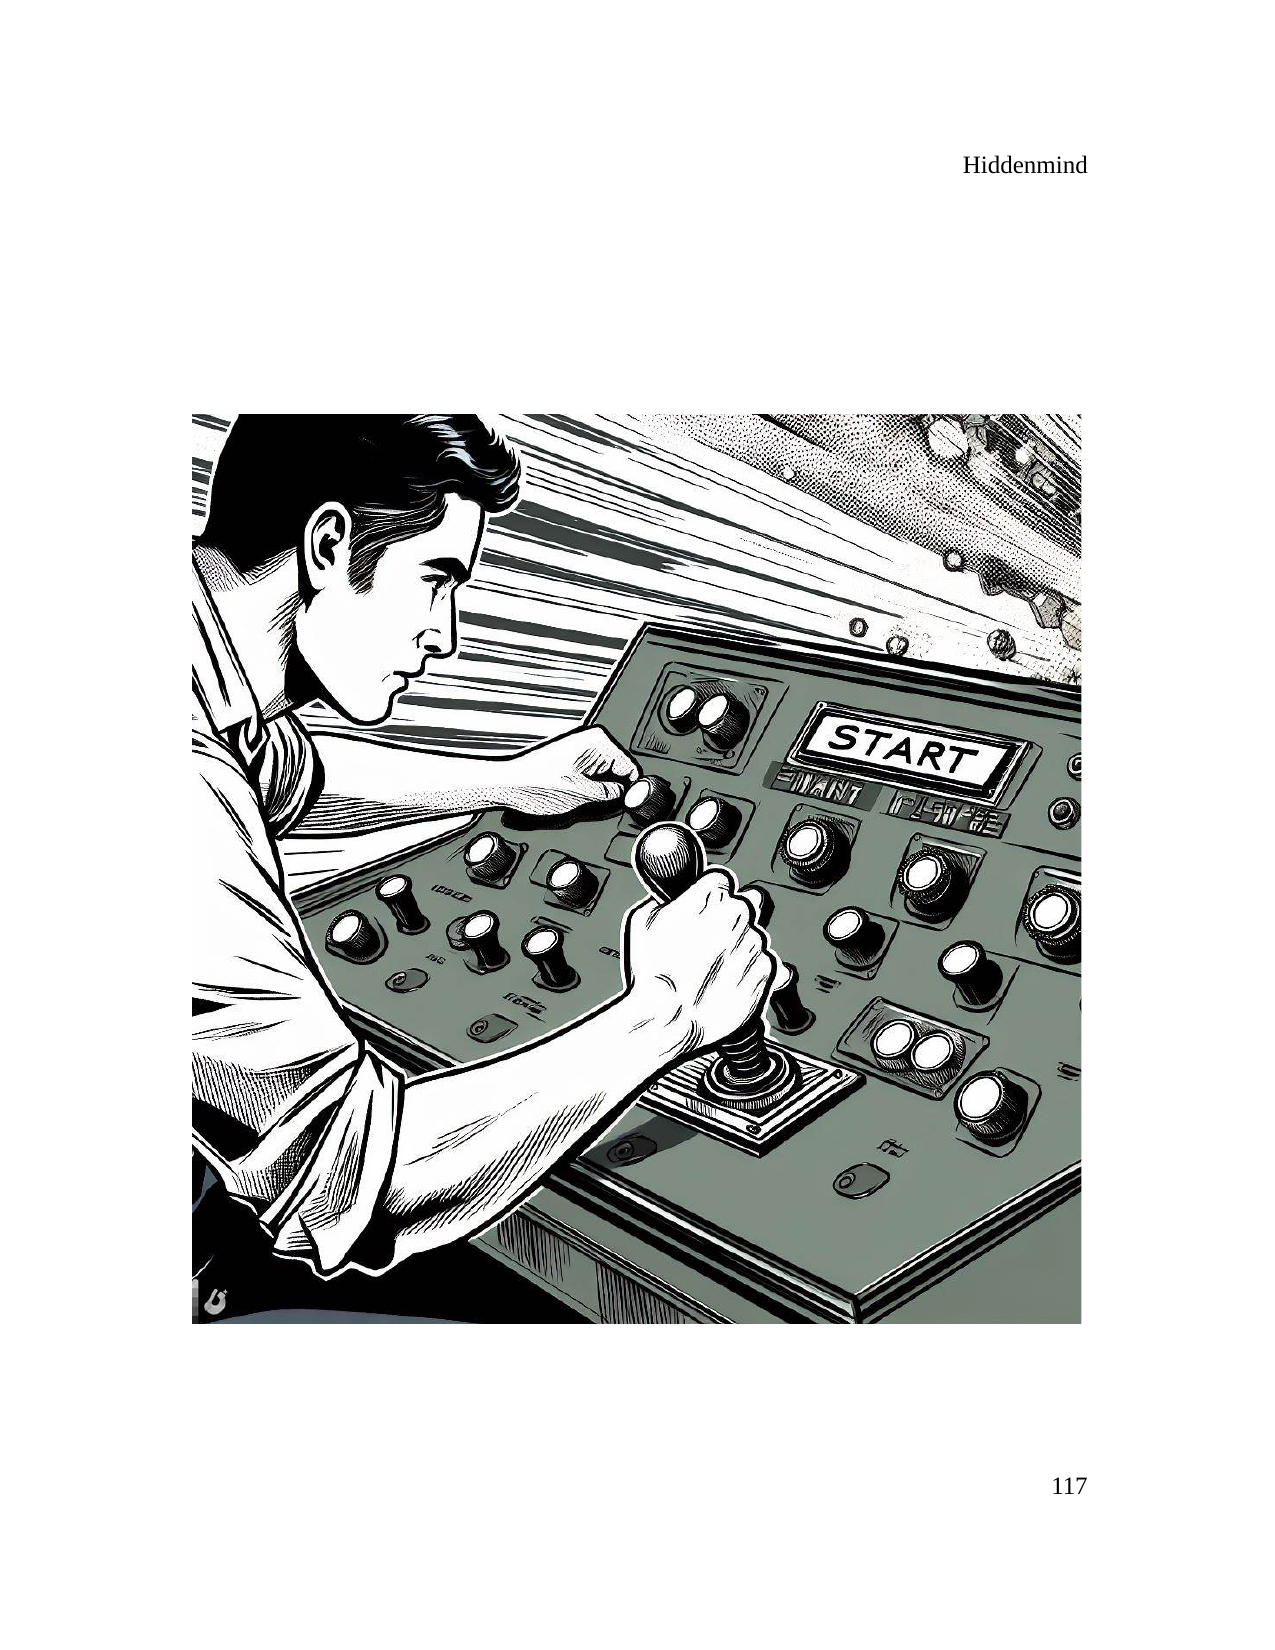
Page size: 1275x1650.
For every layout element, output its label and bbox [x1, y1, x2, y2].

picture [192, 414, 1082, 1324]
